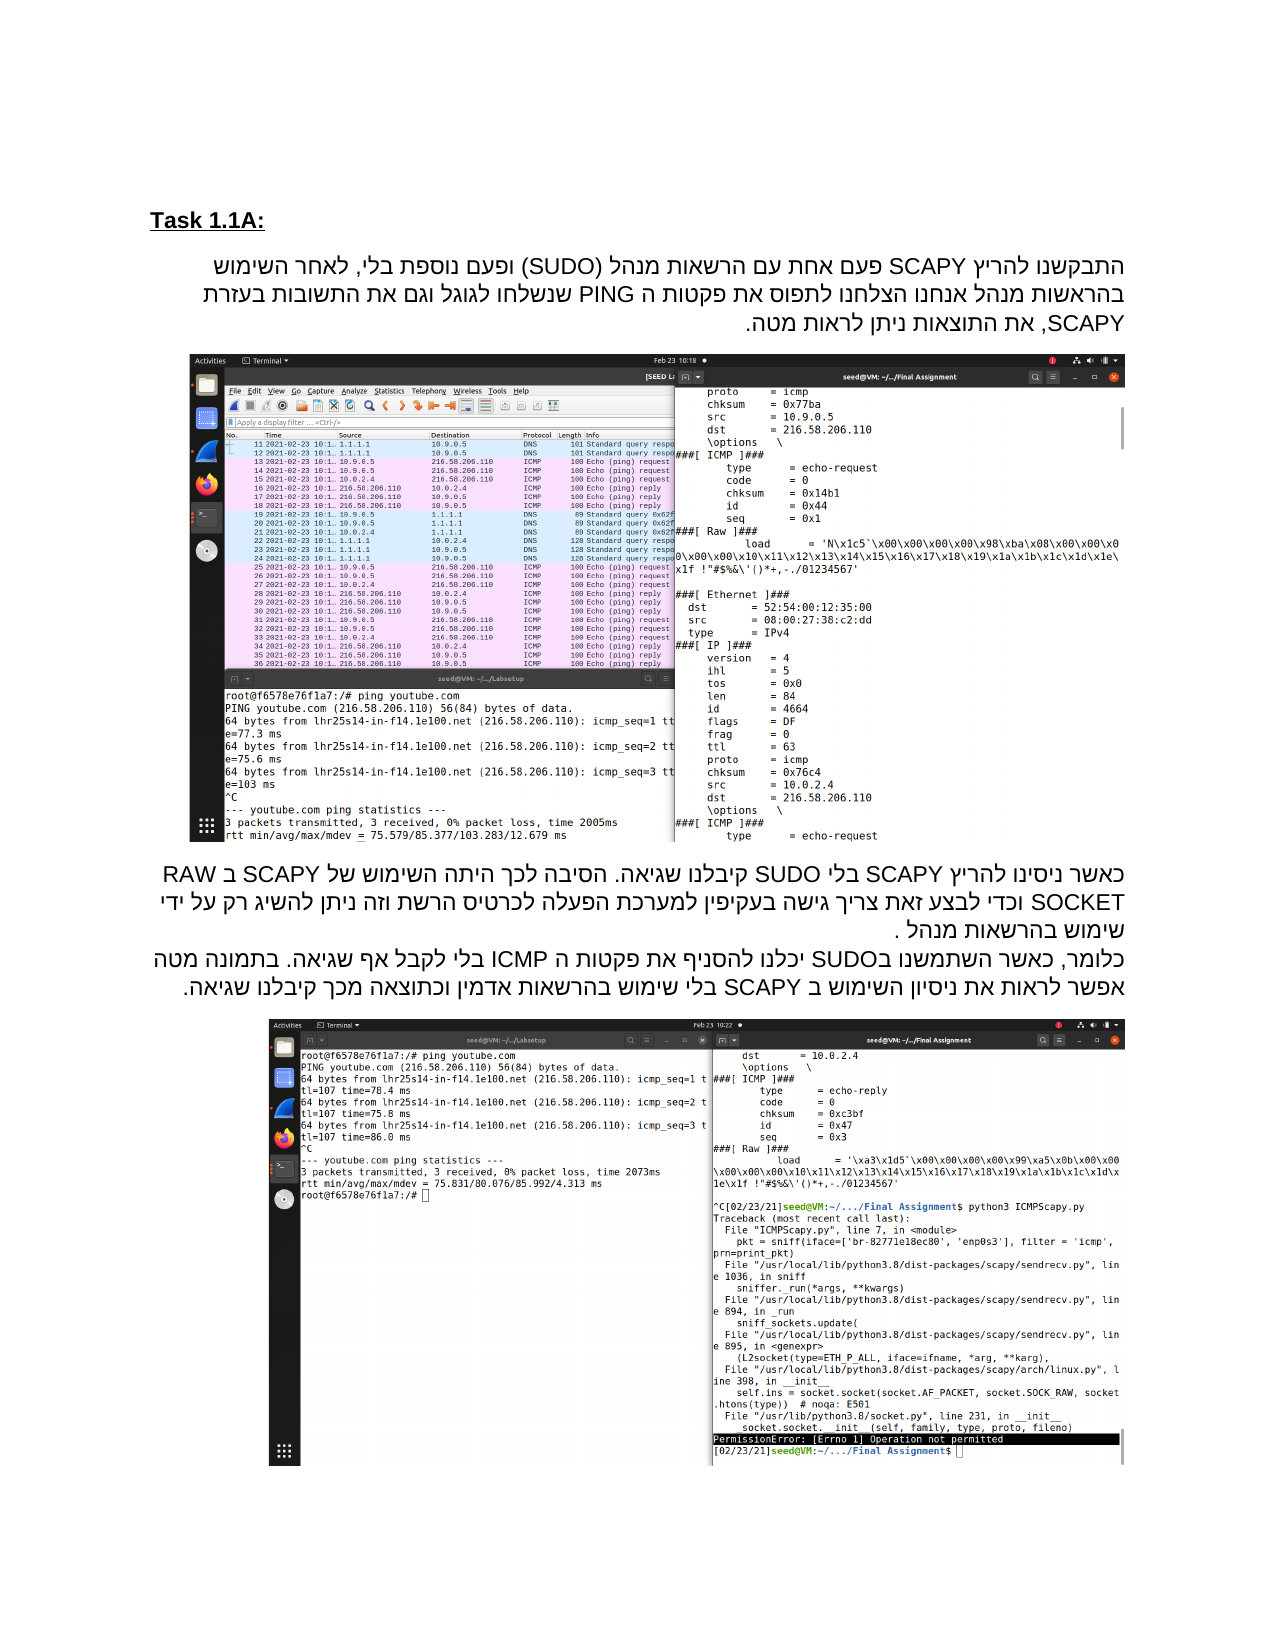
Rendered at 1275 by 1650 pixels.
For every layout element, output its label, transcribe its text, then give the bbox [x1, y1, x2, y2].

picture [268, 1019, 1125, 1466]
text התבקשנו להריץ SCAPY פעם אחת עם הרשאות מנהל (SUDO) ופעם נוספת בלי, לאחר השימוש בהראשות מנהל אנחנו הצלחנו לתפוס את פקטות ה PING שנשלחו לגוגל וגם את התשובות בעזרת SCAPY, את התוצאות ניתן לראות מטה. [150, 253, 1125, 336]
picture [189, 354, 1125, 842]
text Task 1.1A: [150, 207, 1125, 234]
text כאשר ניסינו להריץ SCAPY בלי SUDO קיבלנו שגיאה. הסיבה לכך היתה השימוש של SCAPY ב RAW SOCKET וכדי לבצע זאת צריך גישה בעקיפין למערכת הפעלה לכרטיס הרשת וזה ניתן להשיג רק על ידי שימוש בהרשאות מנהל . כלומר, כאשר השתמשנו בSUDO יכלנו להסניף את פקטות ה ICMP בלי לקבל אף שגיאה. בתמונה מטה אפשר לראות את ניסיון השימוש ב SCAPY בלי שימוש בהרשאות אדמין וכתוצאה מכך קיבלנו שגיאה. [150, 861, 1125, 1001]
